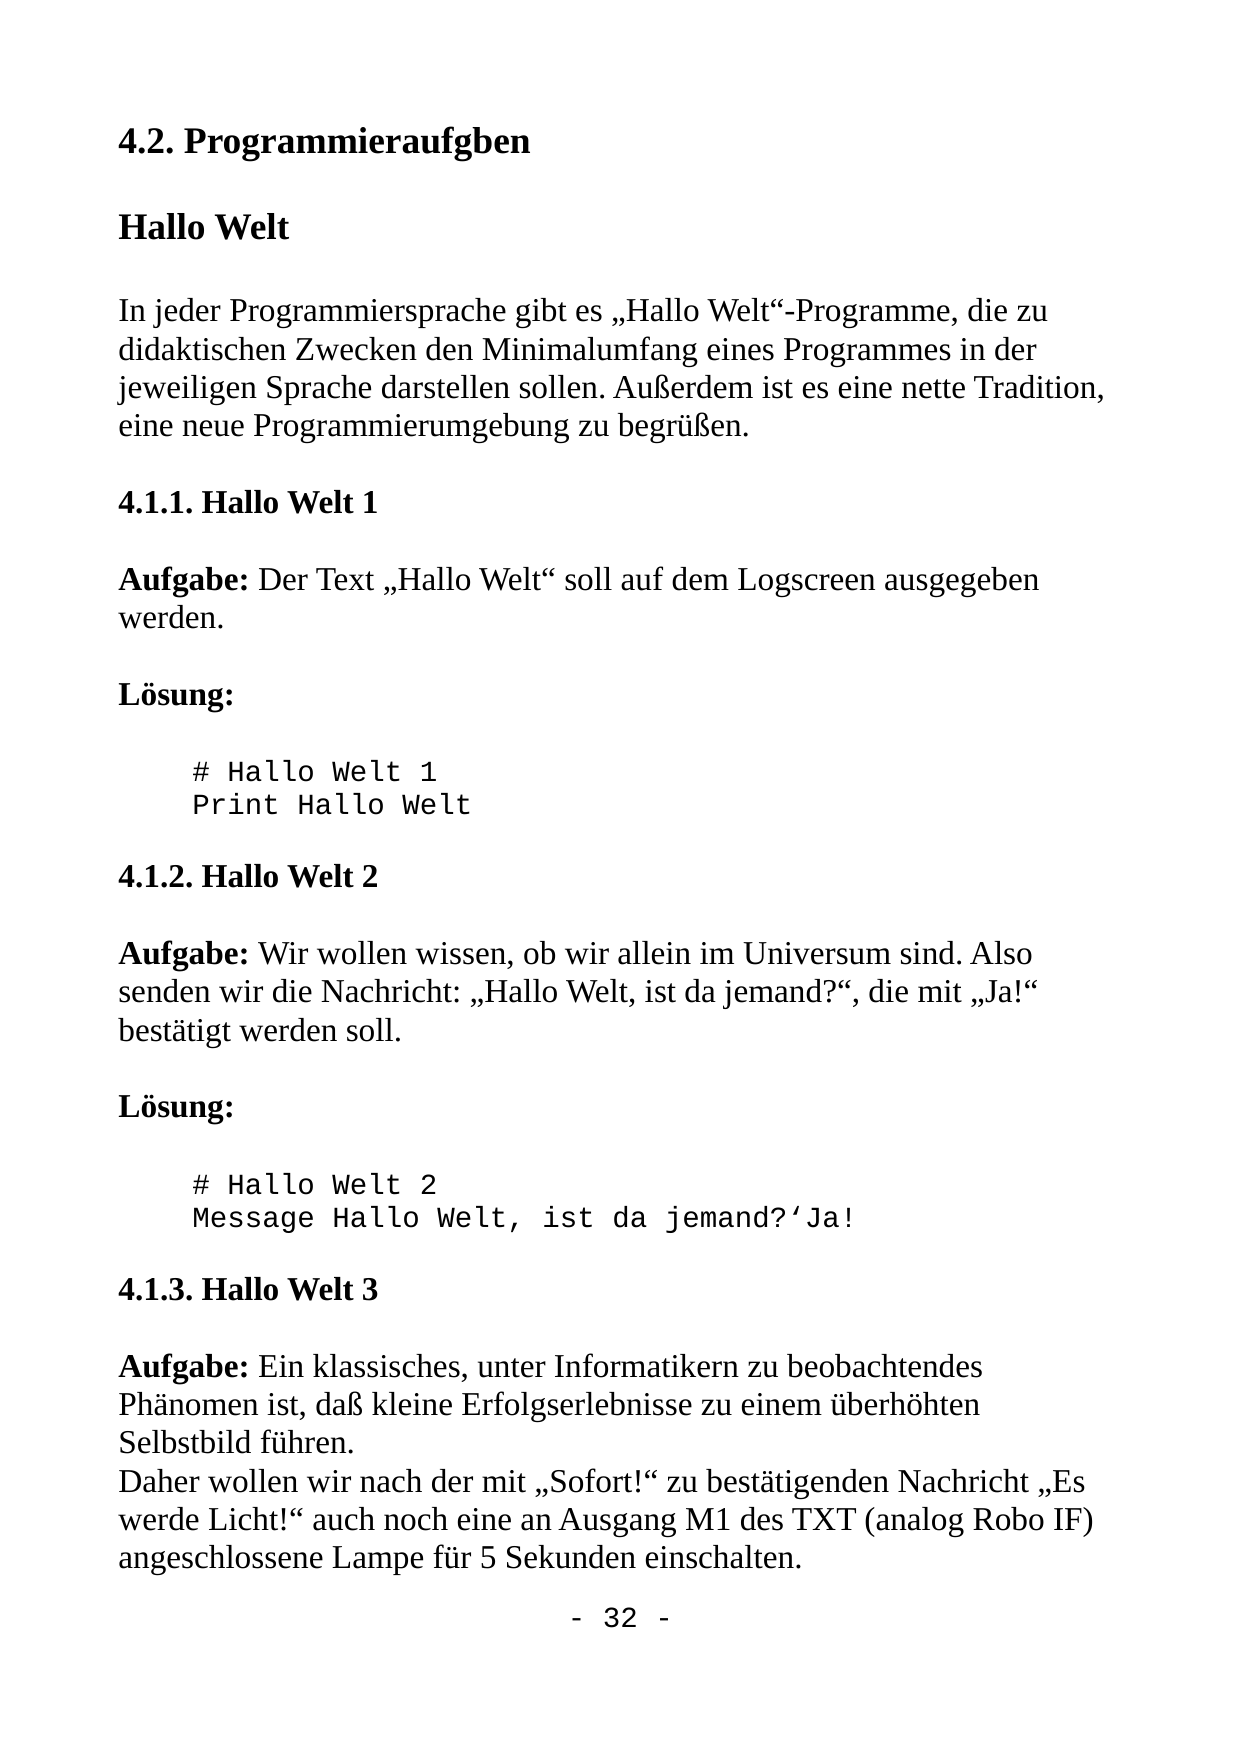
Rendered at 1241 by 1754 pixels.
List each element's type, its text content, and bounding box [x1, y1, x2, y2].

text Print Hallo Welt [118, 791, 1122, 823]
text Daher wollen wir nach der mit „Sofort!“ zu bestätigenden Nachricht „Es werde Licht!“ auch noch eine an Ausgang M1 des TXT (analog Robo IF) angeschlossene Lampe für 5 Sekunden einschalten. [118, 1461, 1122, 1576]
text Aufgabe: Wir wollen wissen, ob wir allein im Universum sind. Also senden wir die Nachricht: „Hallo Welt, ist da jemand?“, die mit „Ja!“ bestätigt werden soll. [118, 933, 1122, 1048]
text Aufgabe: Der Text „Hallo Welt“ soll auf dem Logscreen ausgegeben werden. [118, 559, 1122, 636]
text Message Hallo Welt, ist da jemand?‘Ja! [118, 1203, 1122, 1236]
text 4.1.2. Hallo Welt 2 [118, 857, 1122, 895]
text Hallo Welt [118, 204, 1122, 247]
text # Hallo Welt 2 [118, 1163, 1122, 1203]
text # Hallo Welt 1 [118, 751, 1122, 791]
text Aufgabe: Ein klassisches, unter Informatikern zu beobachtendes Phänomen ist, daß kleine Erfolgserlebnisse zu einem überhöhten Selbstbild führen. [118, 1346, 1122, 1461]
text In jeder Programmiersprache gibt es „Hallo Welt“-Programme, die zu didaktischen Zwecken den Minimalumfang eines Programmes in der jeweiligen Sprache darstellen sollen. Außerdem ist es eine nette Tradition, eine neue Programmierumgebung zu begrüßen. [118, 291, 1122, 444]
text Lösung: [118, 1087, 1122, 1125]
text 4.1.3. Hallo Welt 3 [118, 1269, 1122, 1307]
text Lösung: [118, 674, 1122, 712]
text 4.2. Programmieraufgben [118, 118, 1122, 161]
text 4.1.1. Hallo Welt 1 [118, 482, 1122, 521]
